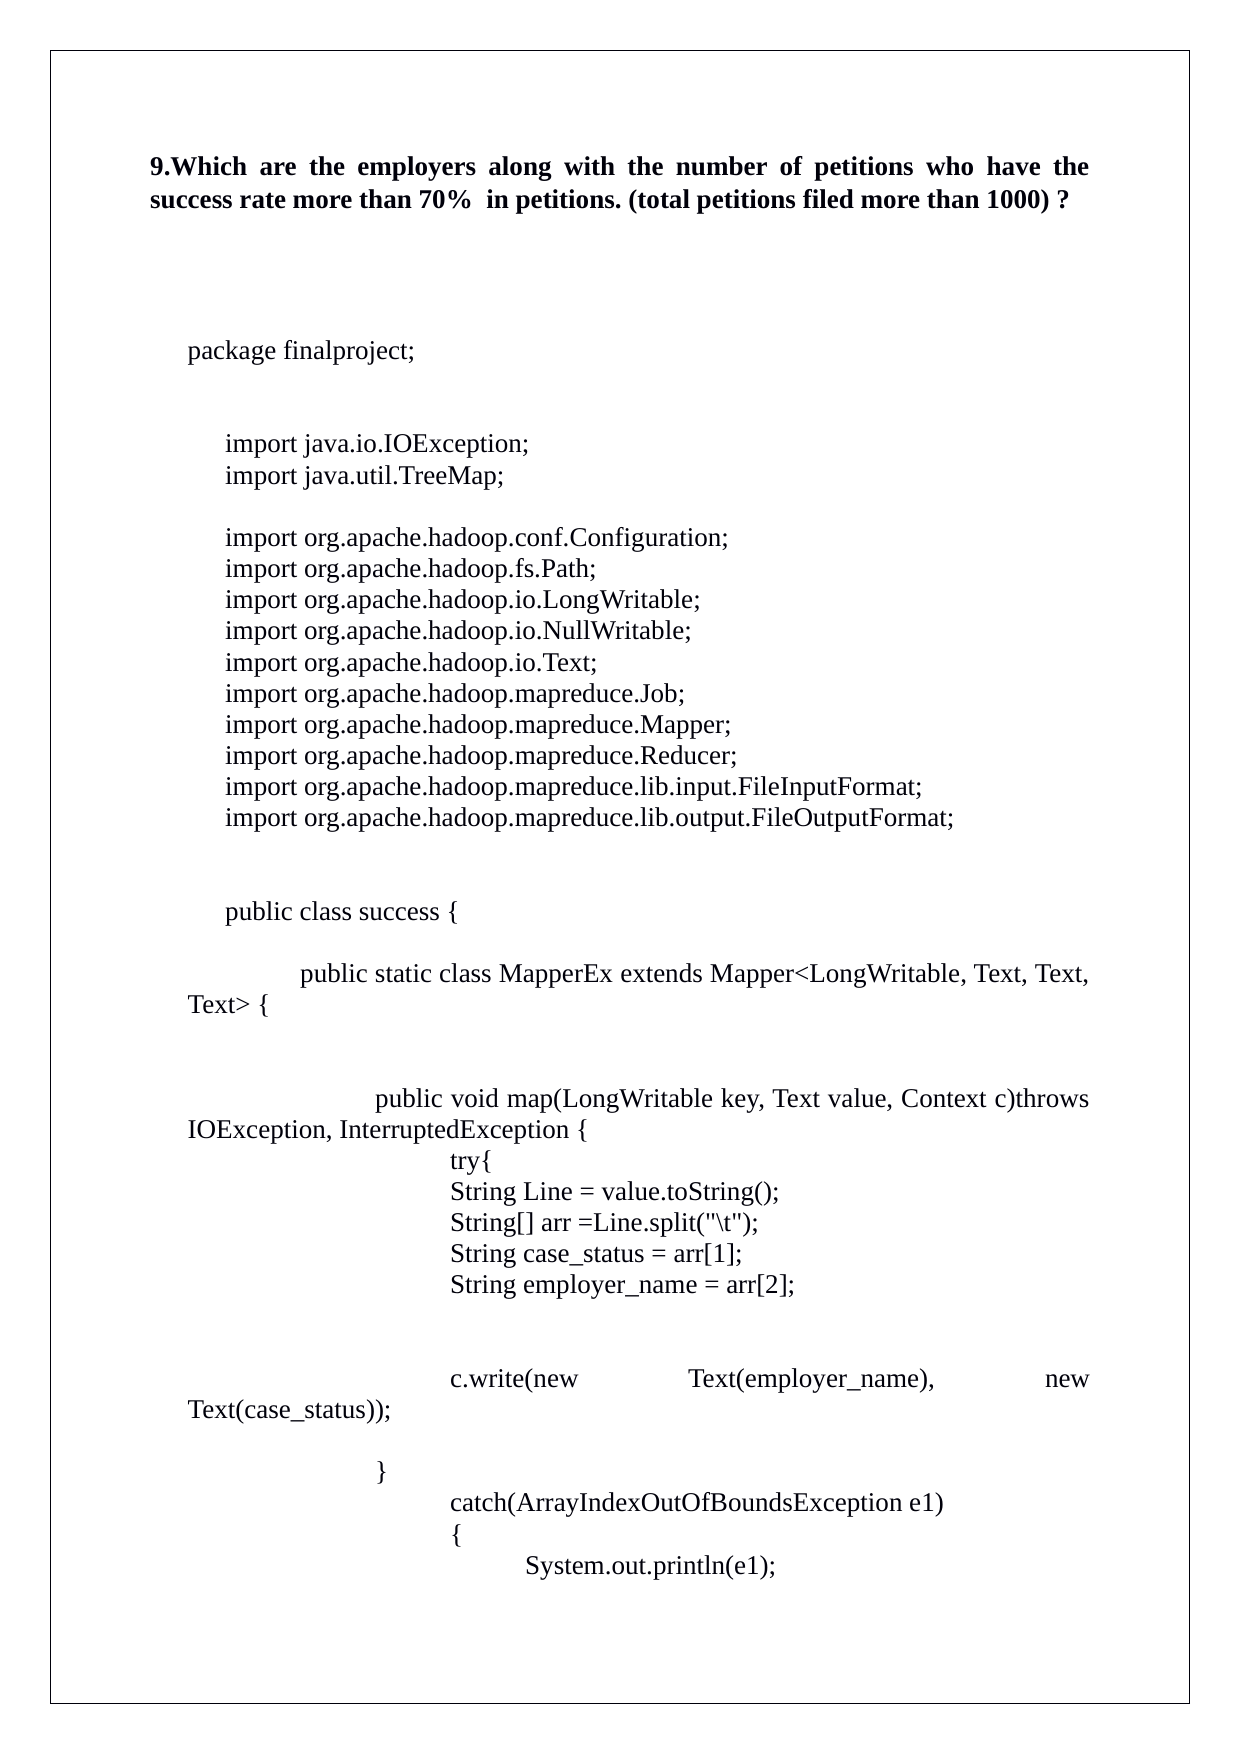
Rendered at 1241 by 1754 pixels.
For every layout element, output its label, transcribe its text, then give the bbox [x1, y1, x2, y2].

text 9.Which are the employers along with the number of petitions who have the success rate more than 70% in petitions. (total petitions filed more than 1000) ? [150, 150, 1090, 215]
text import java.util.TreeMap; [187, 459, 1090, 490]
text public static class MapperEx extends Mapper<LongWritable, Text, Text, Text> { [187, 957, 1090, 1019]
text import org.apache.hadoop.mapreduce.lib.output.FileOutputFormat; [187, 801, 1090, 832]
text import org.apache.hadoop.mapreduce.Reducer; [187, 739, 1090, 770]
text import org.apache.hadoop.mapreduce.lib.input.FileInputFormat; [187, 770, 1090, 801]
text import org.apache.hadoop.io.Text; [187, 646, 1090, 677]
text c.write(new Text(employer_name), new Text(case_status)); [187, 1362, 1090, 1424]
text import org.apache.hadoop.io.NullWritable; [187, 614, 1090, 646]
text try{ [187, 1144, 1090, 1175]
text import org.apache.hadoop.mapreduce.Mapper; [187, 708, 1090, 739]
text catch(ArrayIndexOutOfBoundsException e1) [187, 1487, 1090, 1518]
text public void map(LongWritable key, Text value, Context c)throws IOException, InterruptedException { [187, 1082, 1090, 1144]
text } [187, 1455, 1090, 1487]
text package finalproject; [187, 334, 1090, 365]
text import org.apache.hadoop.io.LongWritable; [187, 583, 1090, 614]
text String[] arr =Line.split("\t"); [187, 1206, 1090, 1237]
text String Line = value.toString(); [187, 1175, 1090, 1206]
text public class success { [187, 895, 1090, 926]
text System.out.println(e1); [187, 1549, 1090, 1580]
text String case_status = arr[1]; [187, 1237, 1090, 1268]
text String employer_name = arr[2]; [187, 1268, 1090, 1300]
text import org.apache.hadoop.conf.Configuration; [187, 521, 1090, 552]
text import org.apache.hadoop.fs.Path; [187, 552, 1090, 583]
text import java.io.IOException; [187, 428, 1090, 459]
text import org.apache.hadoop.mapreduce.Job; [187, 677, 1090, 708]
text { [187, 1518, 1090, 1549]
